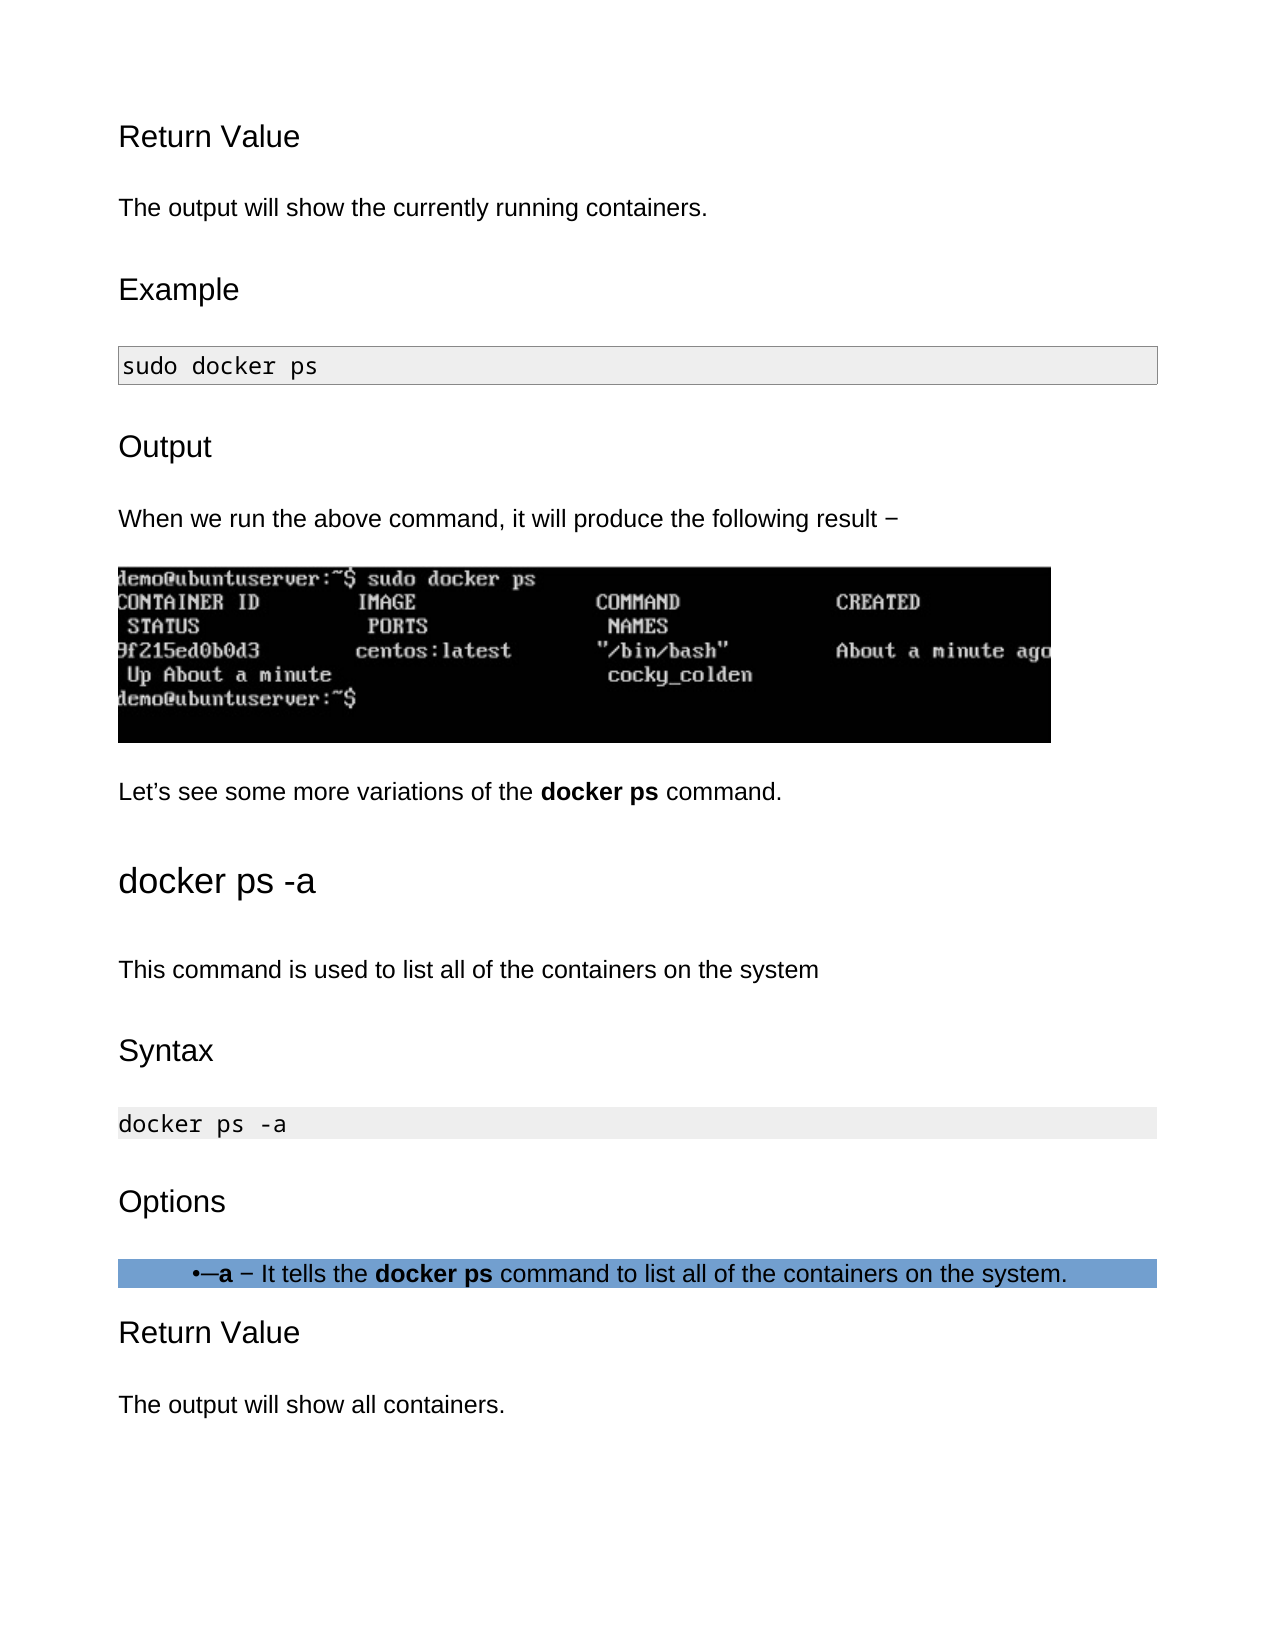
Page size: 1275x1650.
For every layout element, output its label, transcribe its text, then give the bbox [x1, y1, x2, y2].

subtitle Example [118, 271, 1157, 306]
subtitle docker ps -a [118, 860, 1157, 901]
text sudo docker ps [119, 347, 1157, 384]
subtitle Syntax [118, 1032, 1157, 1068]
text Let’s see some more variations of the docker ps command. [118, 776, 1157, 805]
subtitle Options [118, 1183, 1157, 1219]
text docker ps -a [118, 1107, 1157, 1139]
text This command is used to list all of the containers on the system [118, 955, 1157, 984]
text When we run the above command, it will produce the following result − [118, 504, 1157, 532]
picture [118, 566, 1051, 743]
subtitle Return Value [118, 118, 1157, 154]
subtitle Output [118, 428, 1157, 464]
list ─a − It tells the docker ps command to list all of the containers on the system. [118, 1259, 1157, 1288]
subtitle Return Value [118, 1314, 1157, 1350]
text The output will show all containers. [118, 1389, 1157, 1418]
text The output will show the currently running containers. [118, 193, 1157, 222]
